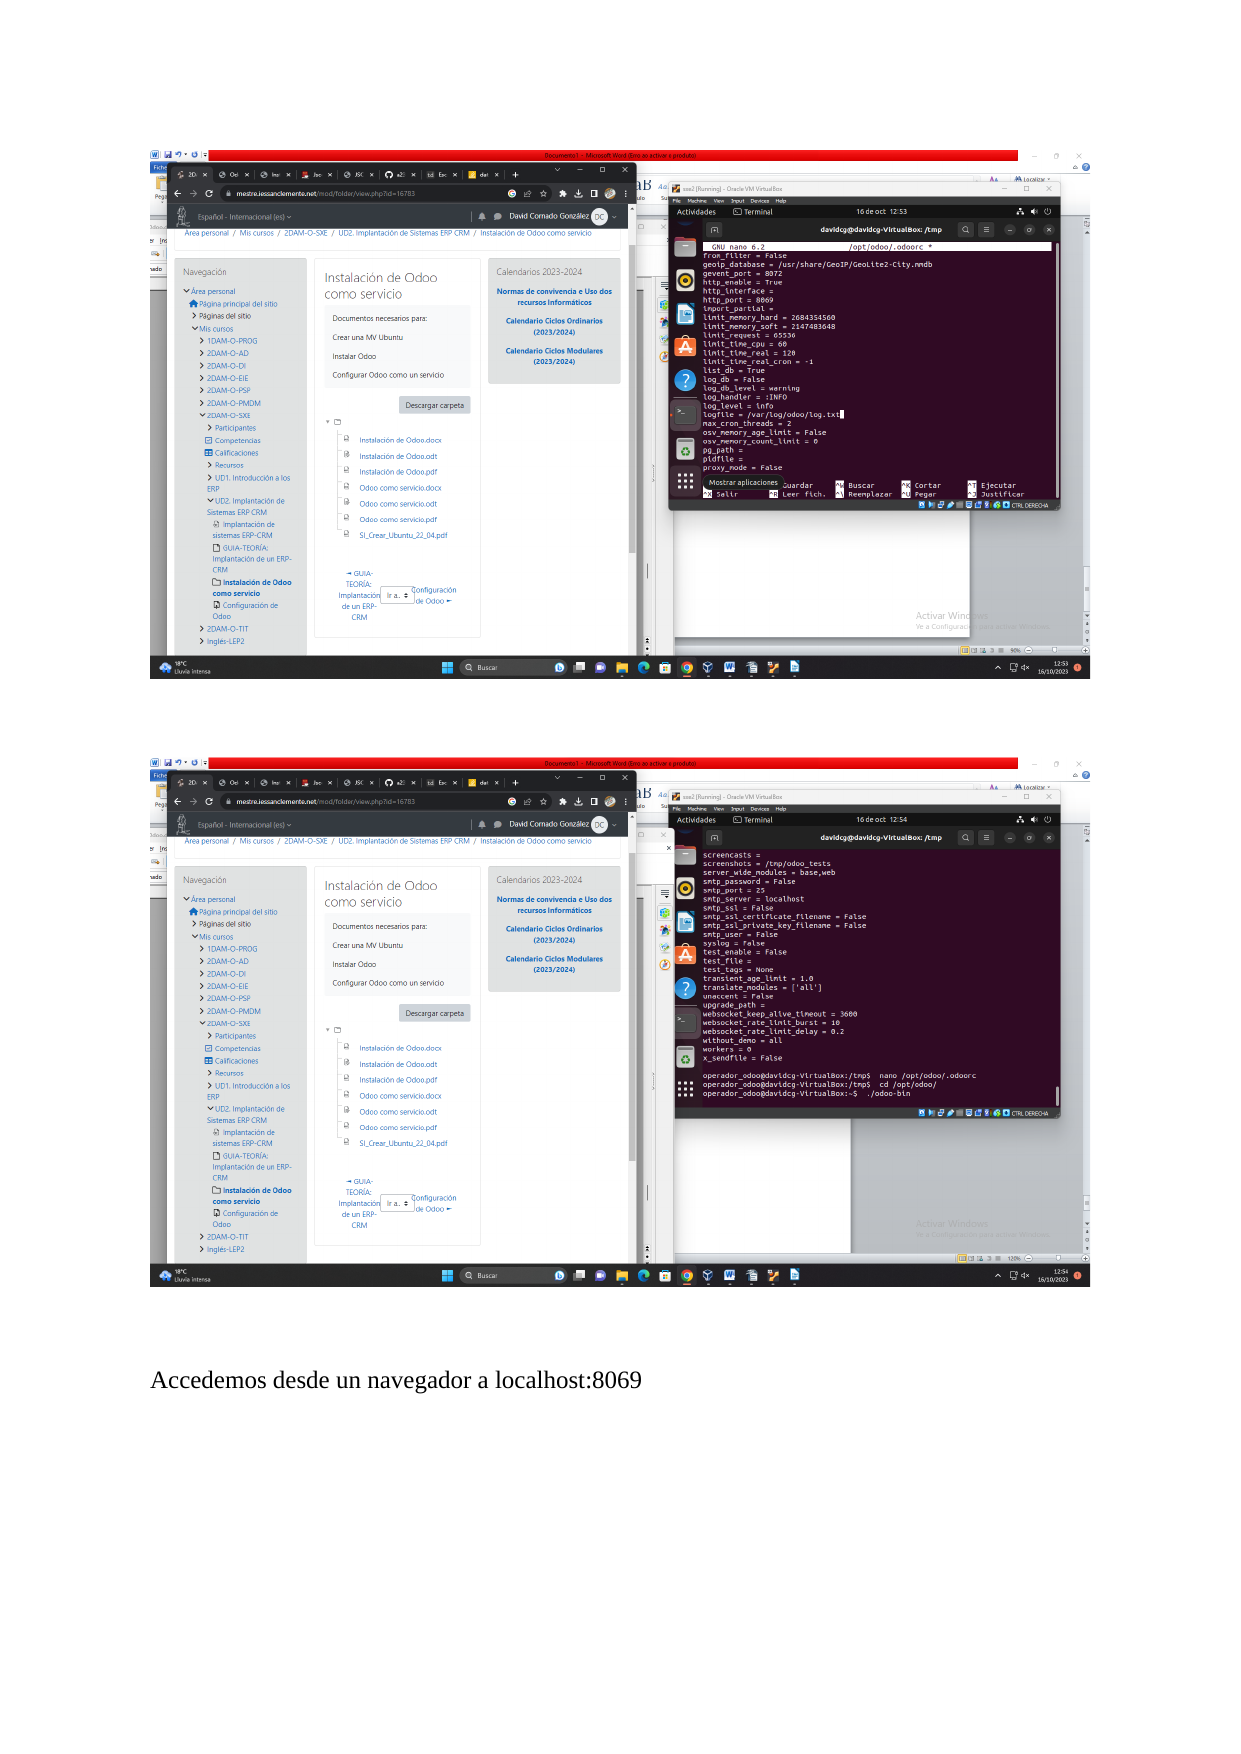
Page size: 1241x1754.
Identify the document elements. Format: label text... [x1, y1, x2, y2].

text Accedemos desde un navegador a localhost:8069 [150, 1366, 1090, 1394]
picture [150, 150, 1091, 679]
picture [150, 757, 1091, 1287]
